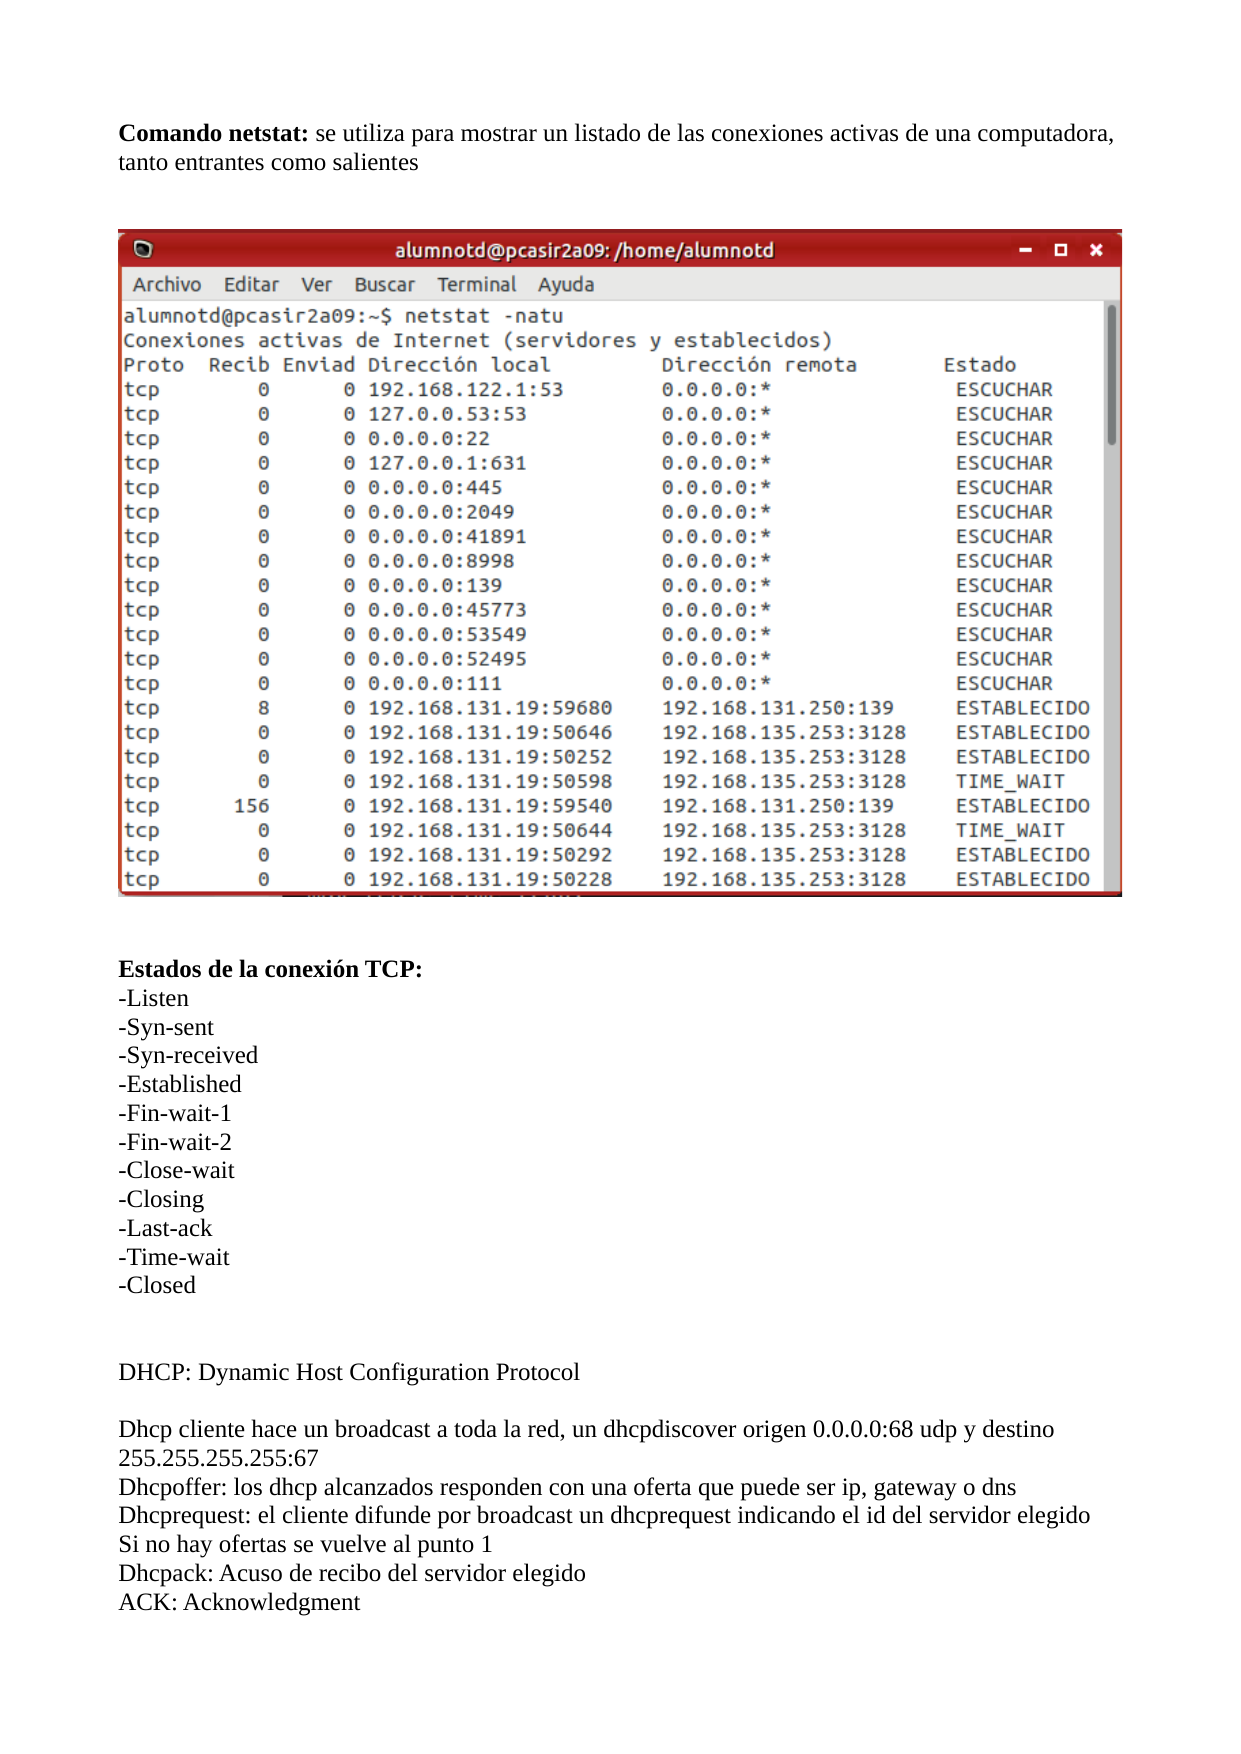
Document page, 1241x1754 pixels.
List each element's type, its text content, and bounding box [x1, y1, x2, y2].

text -Closed [118, 1270, 1122, 1299]
text -Time-wait [118, 1242, 1122, 1270]
text -Listen [118, 983, 1122, 1012]
text -Syn-received [118, 1040, 1122, 1069]
text Dhcp cliente hace un broadcast a toda la red, un dhcpdiscover origen 0.0.0.0:68 udp y destino 255.255.255.255:67 [118, 1414, 1122, 1472]
text -Last-ack [118, 1213, 1122, 1242]
text -Established [118, 1069, 1122, 1098]
text -Fin-wait-1 [118, 1098, 1122, 1127]
text -Syn-sent [118, 1012, 1122, 1040]
text Comando netstat: se utiliza para mostrar un listado de las conexiones activas de una computadora, tanto entrantes como salientes [118, 118, 1122, 176]
text Dhcprequest: el cliente difunde por broadcast un dhcprequest indicando el id del servidor elegido [118, 1500, 1122, 1529]
text Dhcpack: Acuso de recibo del servidor elegido [118, 1558, 1122, 1587]
text -Closing [118, 1184, 1122, 1213]
text Dhcpoffer: los dhcp alcanzados responden con una oferta que puede ser ip, gateway o dns [118, 1472, 1122, 1500]
text -Close-wait [118, 1155, 1122, 1184]
text Estados de la conexión TCP: [118, 954, 1122, 983]
picture [118, 229, 1123, 897]
text DHCP: Dynamic Host Configuration Protocol [118, 1357, 1122, 1385]
text Si no hay ofertas se vuelve al punto 1 [118, 1529, 1122, 1558]
text -Fin-wait-2 [118, 1127, 1122, 1155]
text ACK: Acknowledgment [118, 1587, 1122, 1615]
